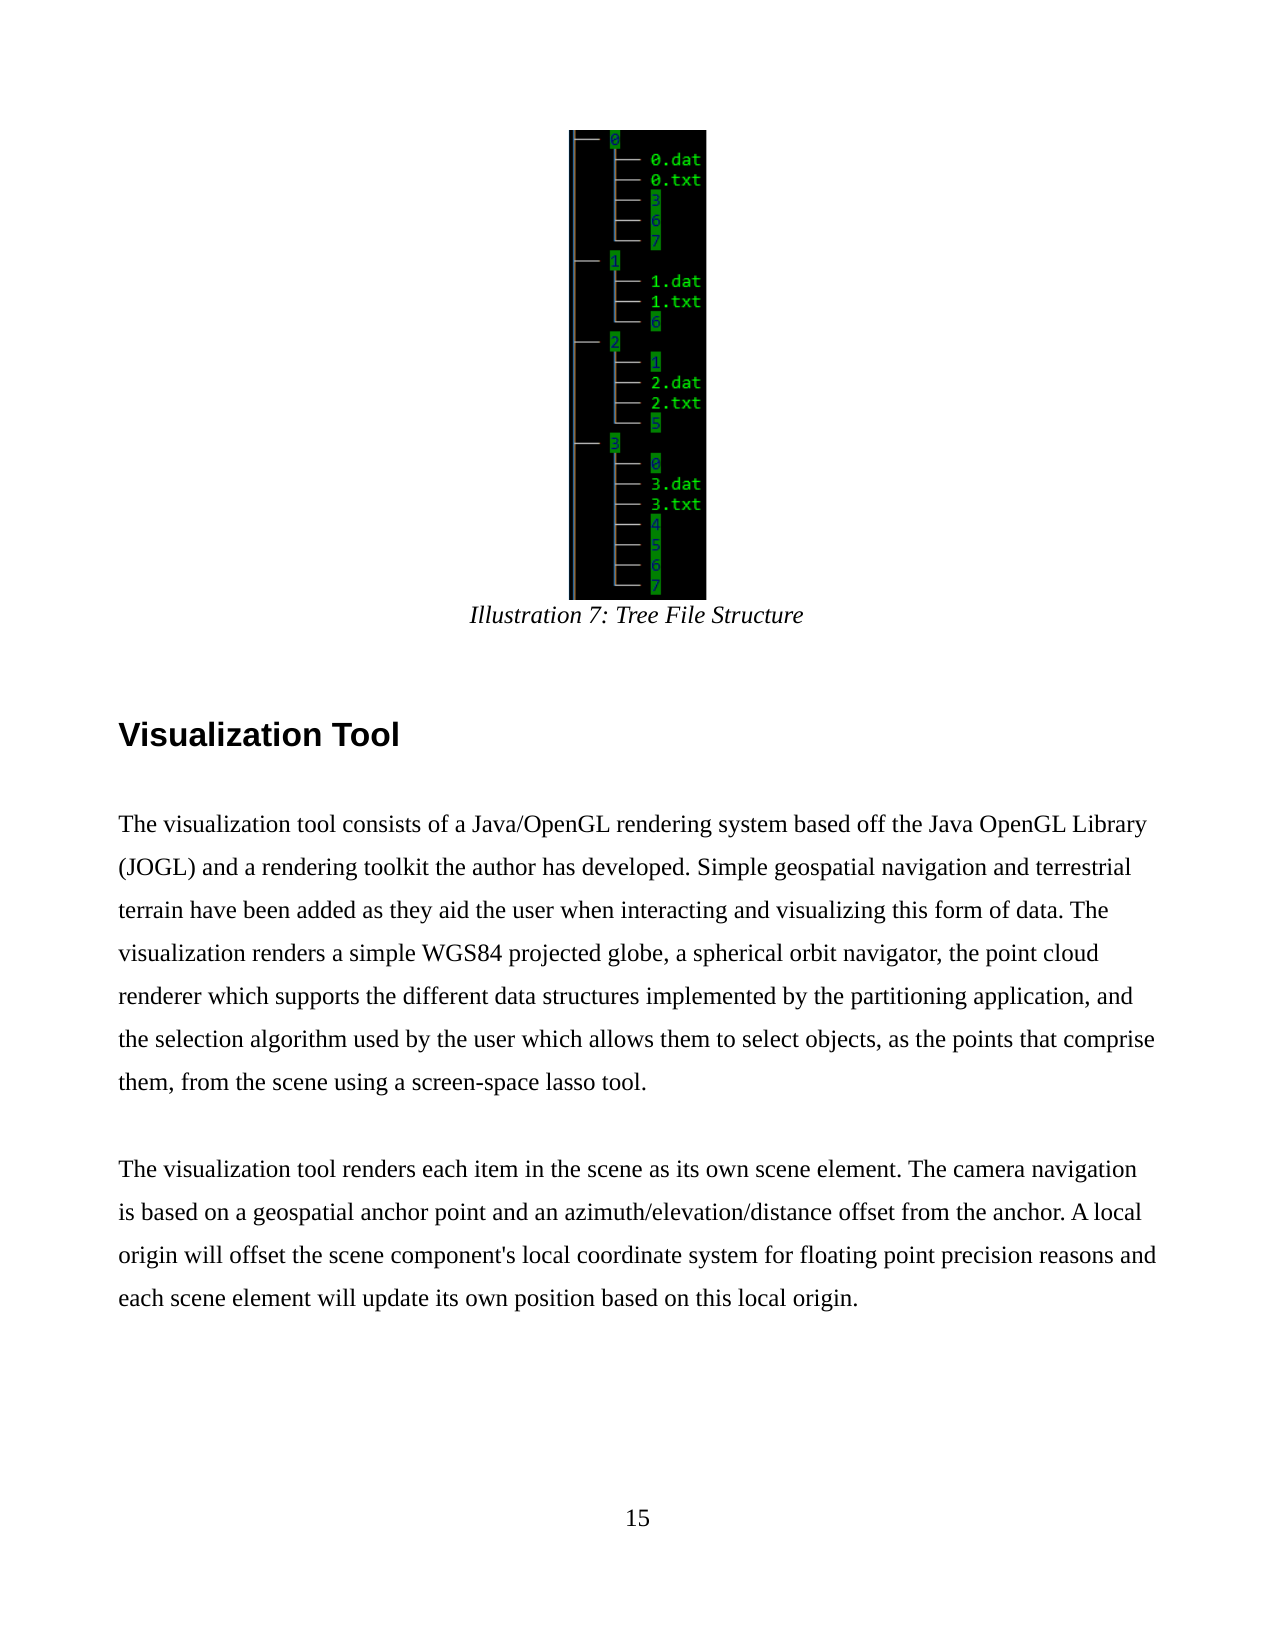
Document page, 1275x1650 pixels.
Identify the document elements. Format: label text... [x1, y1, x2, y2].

picture [568, 130, 707, 600]
subtitle Visualization Tool [118, 714, 1157, 753]
text The visualization tool renders each item in the scene as its own scene element. The camera navigation is based on a geospatial anchor point and an azimuth/elevation/distance offset from the anchor. A local origin will offset the scene component's local coordinate system for floating point precision reasons and each scene element will update its own position based on this local origin. [118, 1154, 1157, 1312]
text Illustration 7: Tree File Structure [128, 131, 1147, 628]
text The visualization tool consists of a Java/OpenGL rendering system based off the Java OpenGL Library (JOGL) and a rendering toolkit the author has developed. Simple geospatial navigation and terrestrial terrain have been added as they aid the user when interacting and visualizing this form of data. The visualization renders a simple WGS84 projected globe, a spherical orbit navigator, the point cloud renderer which supports the different data structures implemented by the partitioning application, and the selection algorithm used by the user which allows them to select objects, as the points that comprise them, from the scene using a screen-space lasso tool. [118, 809, 1157, 1096]
